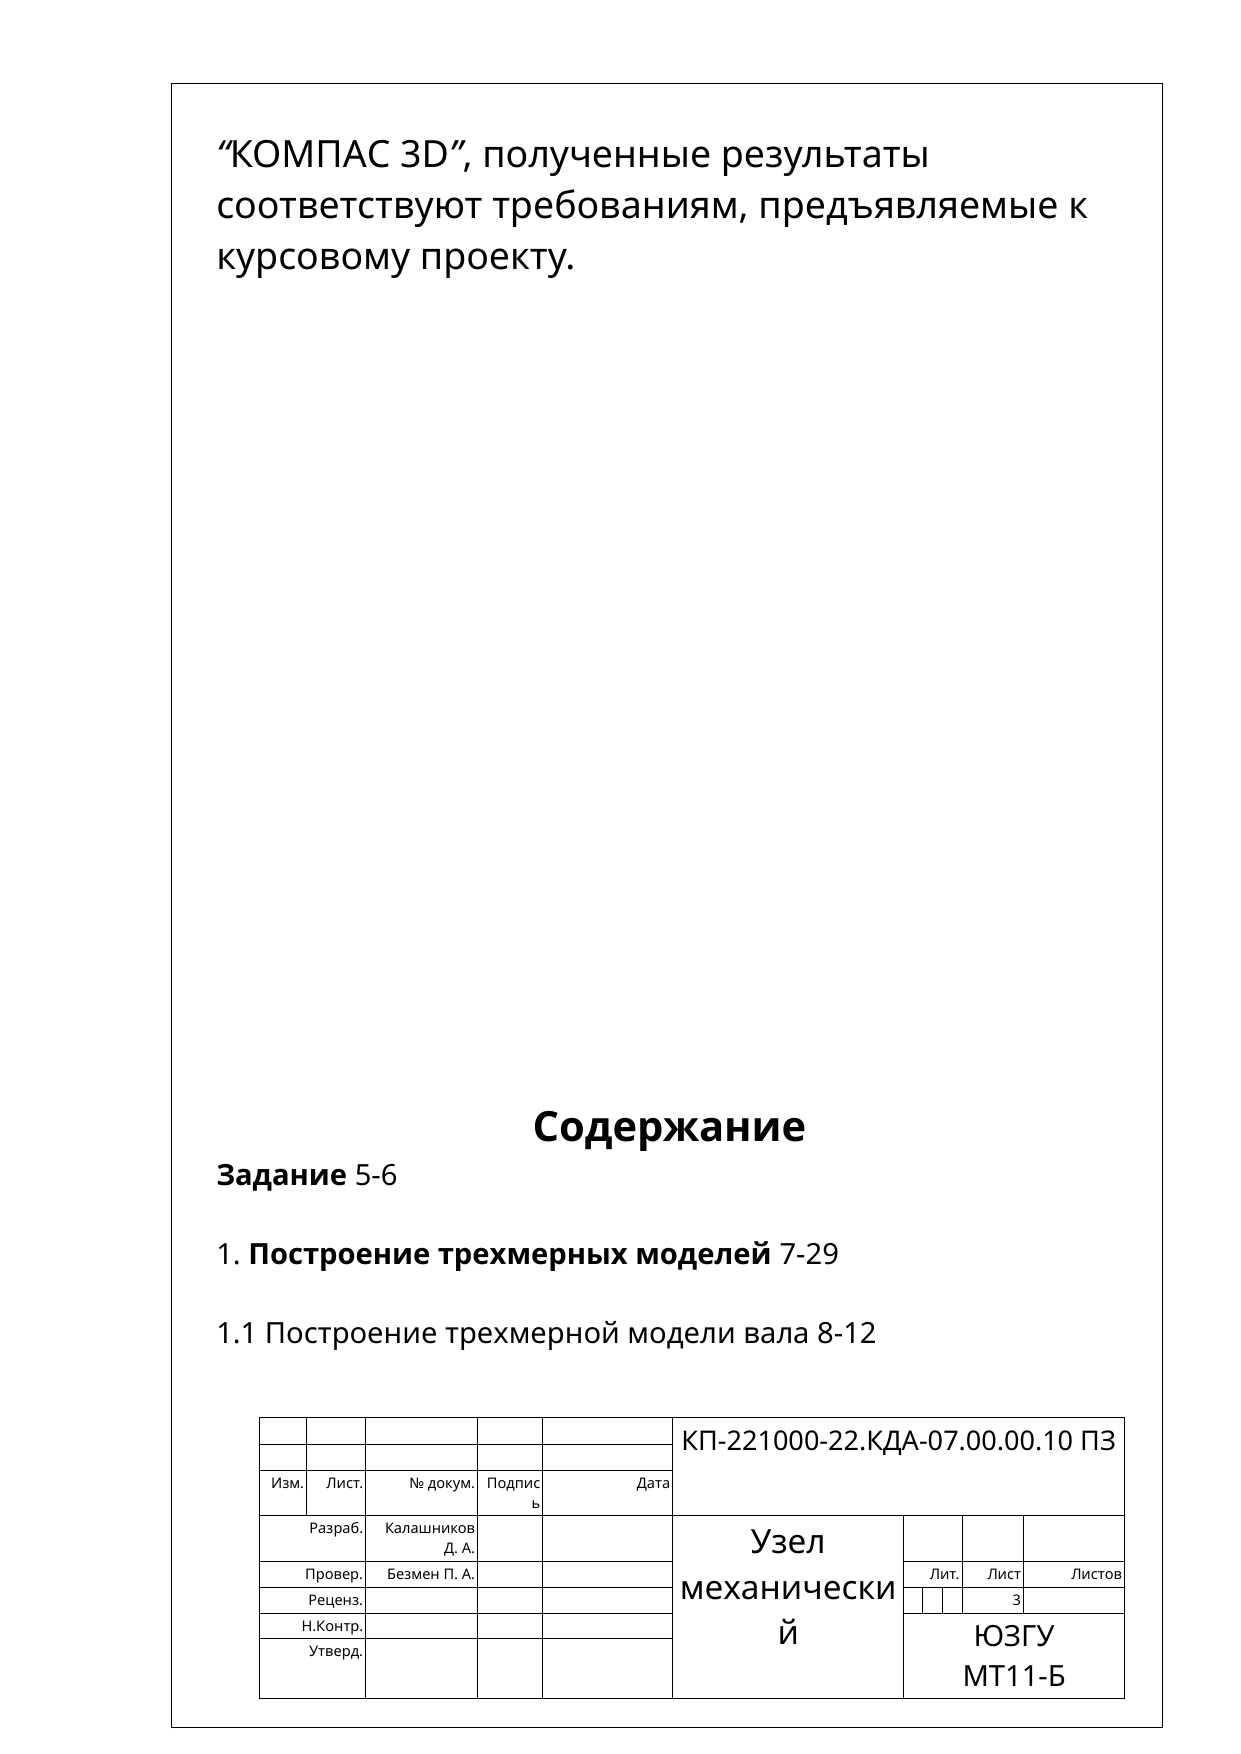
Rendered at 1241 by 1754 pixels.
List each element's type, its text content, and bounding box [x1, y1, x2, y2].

text Содержание [216, 1097, 1123, 1154]
text Задание 5-6 [216, 1154, 1123, 1194]
text 1. Построение трехмерных моделей 7-29 [216, 1233, 1123, 1273]
text “КОМПАС 3D”, полученные результаты соответствуют требованиям, предъявляемые к курсовому проекту. [216, 127, 1123, 281]
text 1.1 Построение трехмерной модели вала 8-12 [216, 1313, 1123, 1352]
